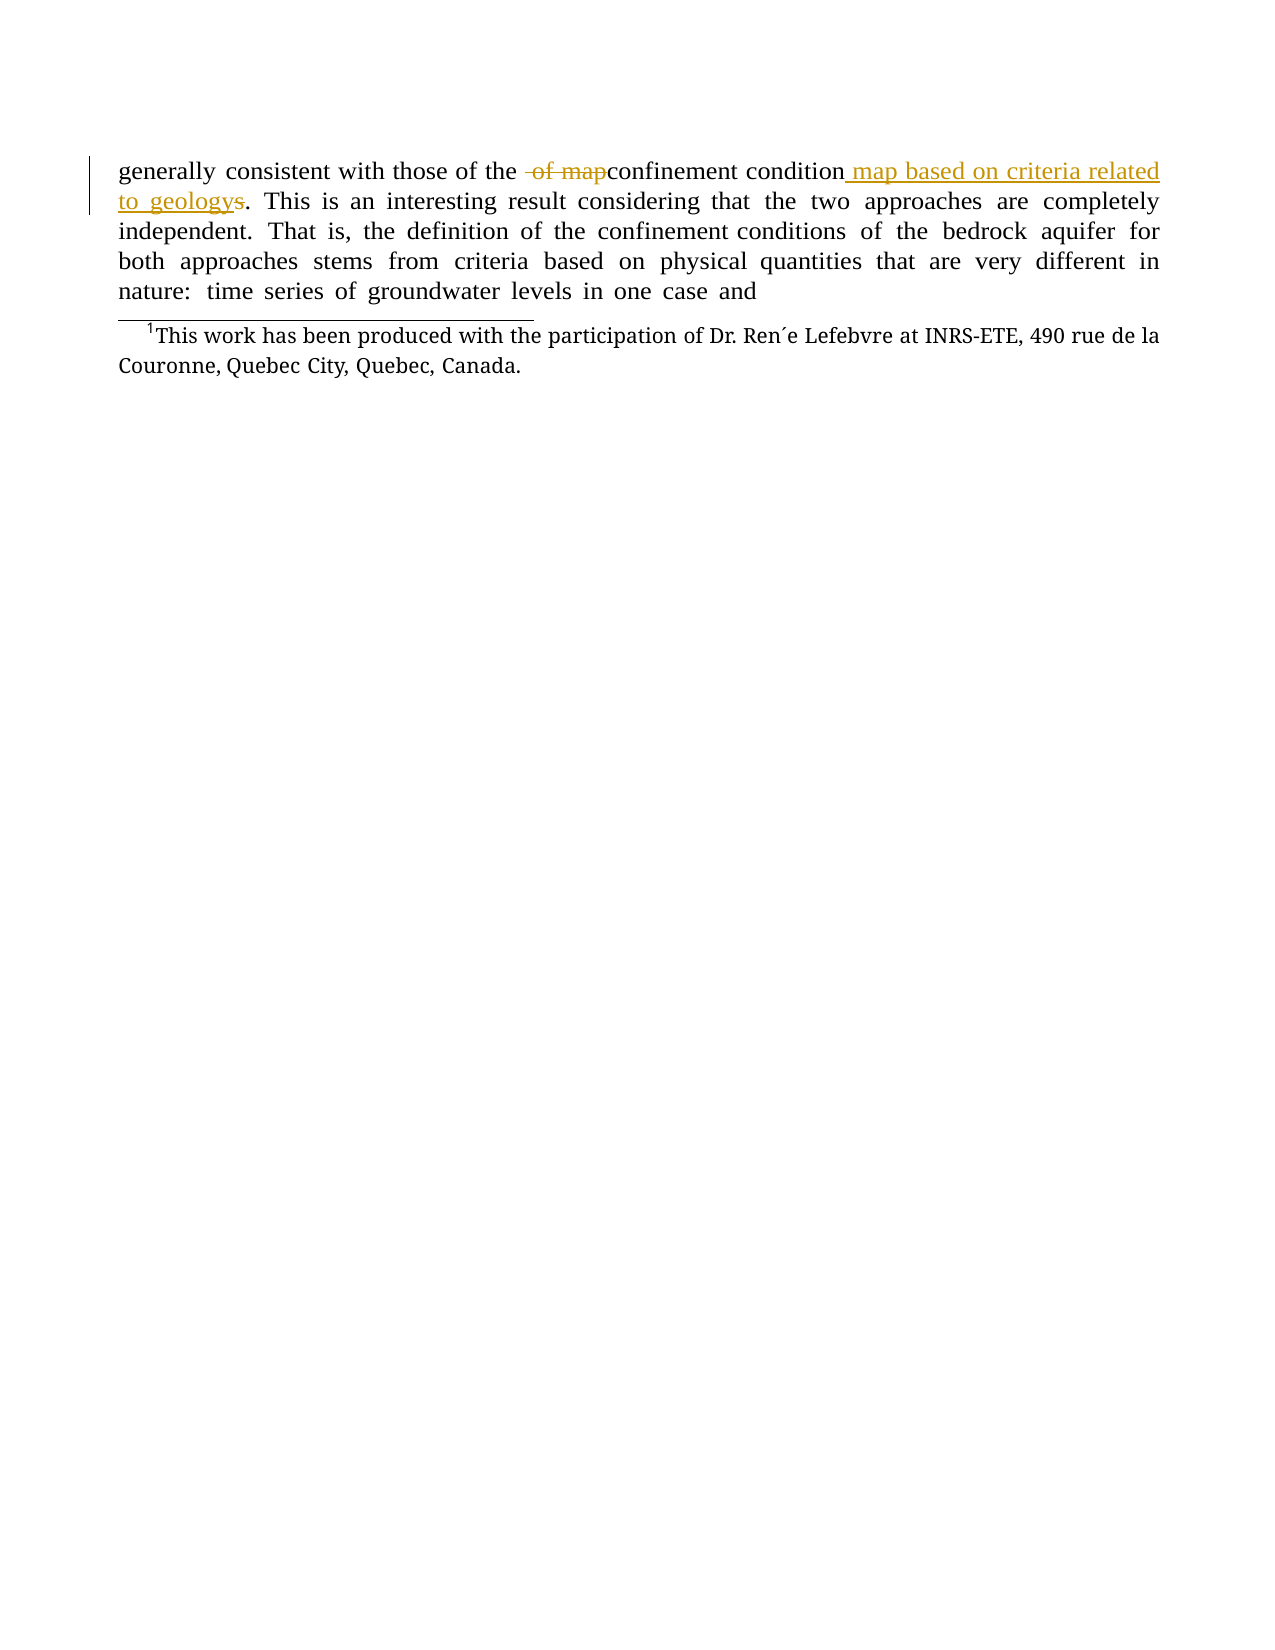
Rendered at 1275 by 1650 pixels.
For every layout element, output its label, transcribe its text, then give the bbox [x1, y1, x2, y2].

text The confinement conditions inferred from the well hydrographs were superimposed on the map showing confinement conditions that was produced for the regional bedrock aquifer based on the sequence and thickness of the surficial deposits (Carrier et al., 2013). Figure B.3 shows that the confinement conditions of the regional bedrock aquifer defined on the basis of the well hydrographs are generally consistent with those of the confinement condition map based on criteria related to geology. This is an interesting result considering that the two approaches are completely independent. That is, the definition of the confinement conditions of the bedrock aquifer for both approaches stems from criteria based on physical quantities that are very different in nature: time series of groundwater levels in one case and [117, 156, 1160, 304]
text 1This work has been produced with the participation of Dr. Ren´e Lefebvre at INRS-ETE, 490 rue de la Couronne, Quebec City, Quebec, Canada. [118, 318, 1160, 379]
